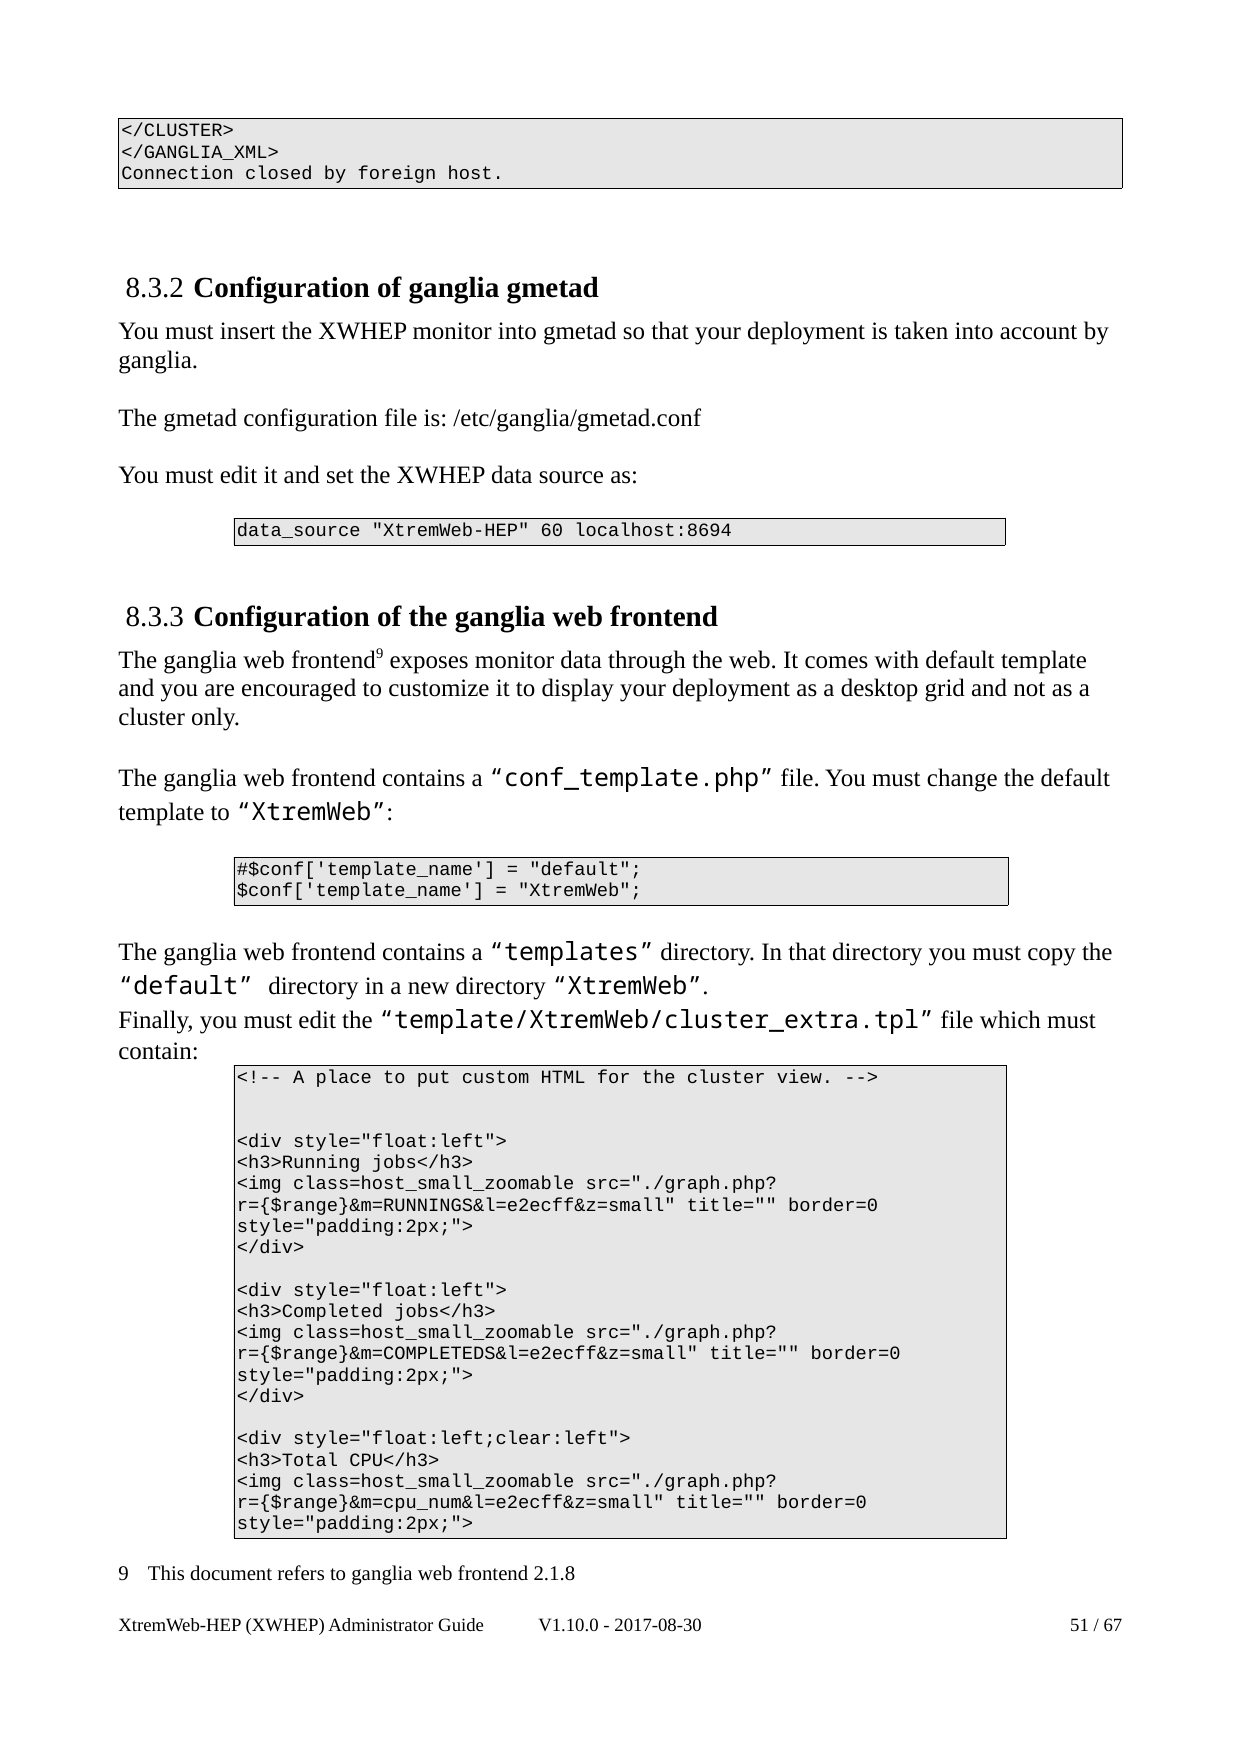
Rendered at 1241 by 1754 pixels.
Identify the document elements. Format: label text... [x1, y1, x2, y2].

text <div style="float:left"> [235, 1129, 1006, 1150]
text Connection closed by foreign host. [119, 161, 1122, 188]
text <div style="float:left"> [235, 1277, 1006, 1299]
text </GANGLIA_XML> [119, 139, 1122, 161]
text Finally, you must edit the “template/XtremWeb/cluster_extra.tpl” file which must contain: [118, 1002, 1122, 1065]
text #$conf['template_name'] = "default"; [235, 858, 1008, 878]
text data_source "XtremWeb-HEP" 60 localhost:8694 [235, 519, 1005, 545]
text <h3>Completed jobs</h3> [235, 1299, 1006, 1320]
text The ganglia web frontend contains a “conf_template.php” file. You must change the default template to “XtremWeb”: [118, 760, 1122, 828]
text <img class=host_small_zoomable src="./graph.php?r={$range}&m=COMPLETEDS&l=e2ecff&z=small" title="" border=0 style="padding:2px;"> [235, 1320, 1006, 1384]
text <img class=host_small_zoomable src="./graph.php?r={$range}&m=cpu_num&l=e2ecff&z=small" title="" border=0 style="padding:2px;"> [235, 1469, 1006, 1538]
text This document refers to ganglia web frontend 2.1.8 [118, 1561, 1122, 1585]
text <h3>Running jobs</h3> [235, 1150, 1006, 1171]
text </div> [235, 1384, 1006, 1405]
text </div> [235, 1235, 1006, 1256]
text <img class=host_small_zoomable src="./graph.php?r={$range}&m=RUNNINGS&l=e2ecff&z=small" title="" border=0 style="padding:2px;"> [235, 1171, 1006, 1235]
text The ganglia web frontend contains a “templates” directory. In that directory you must copy the “default” directory in a new directory “XtremWeb”. [118, 934, 1122, 1002]
subtitle Configuration of the ganglia web frontend [118, 599, 1122, 632]
text The gmetad configuration file is: /etc/ganglia/gmetad.conf [118, 403, 1122, 431]
text <!-- A place to put custom HTML for the cluster view. --> [235, 1066, 1006, 1086]
text You must insert the XWHEP monitor into gmetad so that your deployment is taken into account by ganglia. [118, 316, 1122, 374]
text $conf['template_name'] = "XtremWeb"; [235, 878, 1008, 905]
text <div style="float:left;clear:left"> [235, 1426, 1006, 1447]
text </CLUSTER> [119, 119, 1122, 139]
text You must edit it and set the XWHEP data source as: [118, 460, 1122, 489]
subtitle Configuration of ganglia gmetad [118, 270, 1122, 304]
text <h3>Total CPU</h3> [235, 1447, 1006, 1469]
text The ganglia web frontend exposes monitor data through the web. It comes with default template and you are encouraged to customize it to display your deployment as a desktop grid and not as a cluster only. [118, 645, 1122, 731]
